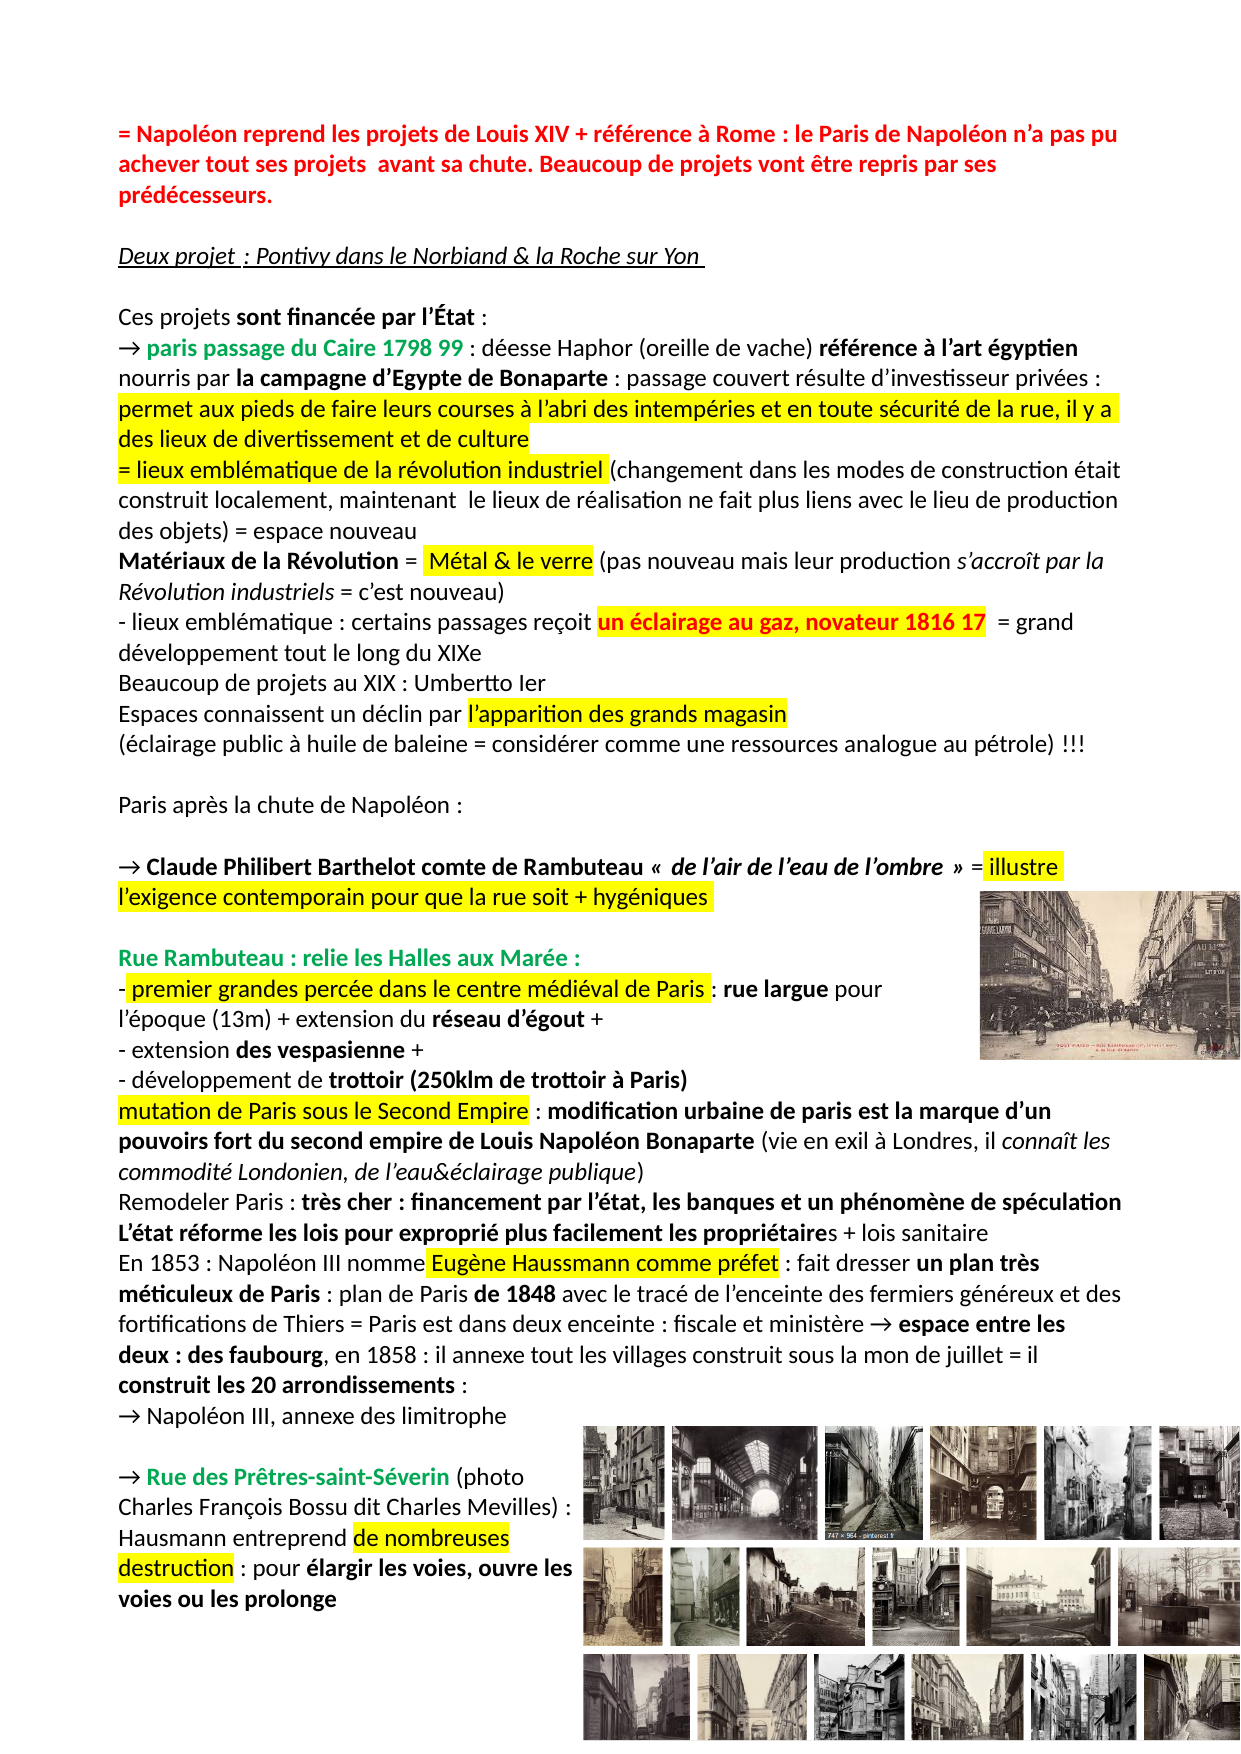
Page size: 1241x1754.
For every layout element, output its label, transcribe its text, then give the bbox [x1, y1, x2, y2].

text En 1853 : Napoléon III nomme Eugène Haussmann comme préfet : fait dresser un plan très méticuleux de Paris : plan de Paris de 1848 avec le tracé de l’enceinte des fermiers généreux et des fortifications de Thiers = Paris est dans deux enceinte : fiscale et ministère → espace entre les deux : des faubourg, en 1858 : il annexe tout les villages construit sous la mon de juillet = il construit les 20 arrondissements : [118, 1247, 1122, 1400]
text → Napoléon III, annexe des limitrophe [118, 1400, 1122, 1431]
text → Rue des Prêtres-saint-Séverin (photo Charles François Bossu dit Charles Mevilles) : Hausmann entreprend de nombreuses destruction : pour élargir les voies, ouvre les voies ou les prolonge [118, 1461, 583, 1614]
text → paris passage du Caire 1798 99 : déesse Haphor (oreille de vache) référence à l’art égyptien nourris par la campagne d’Egypte de Bonaparte : passage couvert résulte d’investisseur privées : permet aux pieds de faire leurs courses à l’abri des intempéries et en toute sécurité de la rue, il y a des lieux de divertissement et de culture [118, 332, 1122, 454]
text Rue Rambuteau : relie les Halles aux Marée : [118, 942, 979, 973]
text → Claude Philibert Barthelot comte de Rambuteau « de l’air de l’eau de l’ombre » = illustre l’exigence contemporain pour que la rue soit + hygéniques [118, 851, 1122, 912]
text mutation de Paris sous le Second Empire : modification urbaine de paris est la marque d’un pouvoirs fort du second empire de Louis Napoléon Bonaparte (vie en exil à Londres, il connaît les commodité Londonien, de l’eau&éclairage publique) [118, 1095, 1122, 1186]
picture [979, 891, 1241, 1060]
text - premier grandes percée dans le centre médiéval de Paris : rue largue pour l’époque (13m) + extension du réseau d’égout + [118, 973, 979, 1034]
text - développement de trottoir (250klm de trottoir à Paris) [118, 1064, 1122, 1095]
text L’état réforme les lois pour exproprié plus facilement les propriétaires + lois sanitaire [118, 1217, 1122, 1247]
text = lieux emblématique de la révolution industriel (changement dans les modes de construction était construit localement, maintenant le lieux de réalisation ne fait plus liens avec le lieu de production des objets) = espace nouveau [118, 454, 1122, 545]
text - lieux emblématique : certains passages reçoit un éclairage au gaz, novateur 1816 17 = grand développement tout le long du XIXe [118, 606, 1122, 667]
text (éclairage public à huile de baleine = considérer comme une ressources analogue au pétrole) !!! [118, 728, 1122, 759]
text - extension des vespasienne + [118, 1034, 1122, 1064]
text Matériaux de la Révolution = Métal & le verre (pas nouveau mais leur production s’accroît par la Révolution industriels = c’est nouveau) [118, 545, 1122, 606]
text Remodeler Paris : très cher : financement par l’état, les banques et un phénomène de spéculation [118, 1186, 1122, 1217]
text Paris après la chute de Napoléon : [118, 789, 1122, 820]
text Beaucoup de projets au XIX : Umbertto Ier [118, 667, 1122, 698]
text Espaces connaissent un déclin par l’apparition des grands magasin [118, 698, 1122, 728]
text Deux projet : Pontivy dans le Norbiand & la Roche sur Yon [118, 240, 1122, 271]
text Ces projets sont financée par l’État : [118, 301, 1122, 332]
picture [583, 1426, 1240, 1741]
text = Napoléon reprend les projets de Louis XIV + référence à Rome : le Paris de Napoléon n’a pas pu achever tout ses projets avant sa chute. Beaucoup de projets vont être repris par ses prédécesseurs. [118, 118, 1122, 210]
